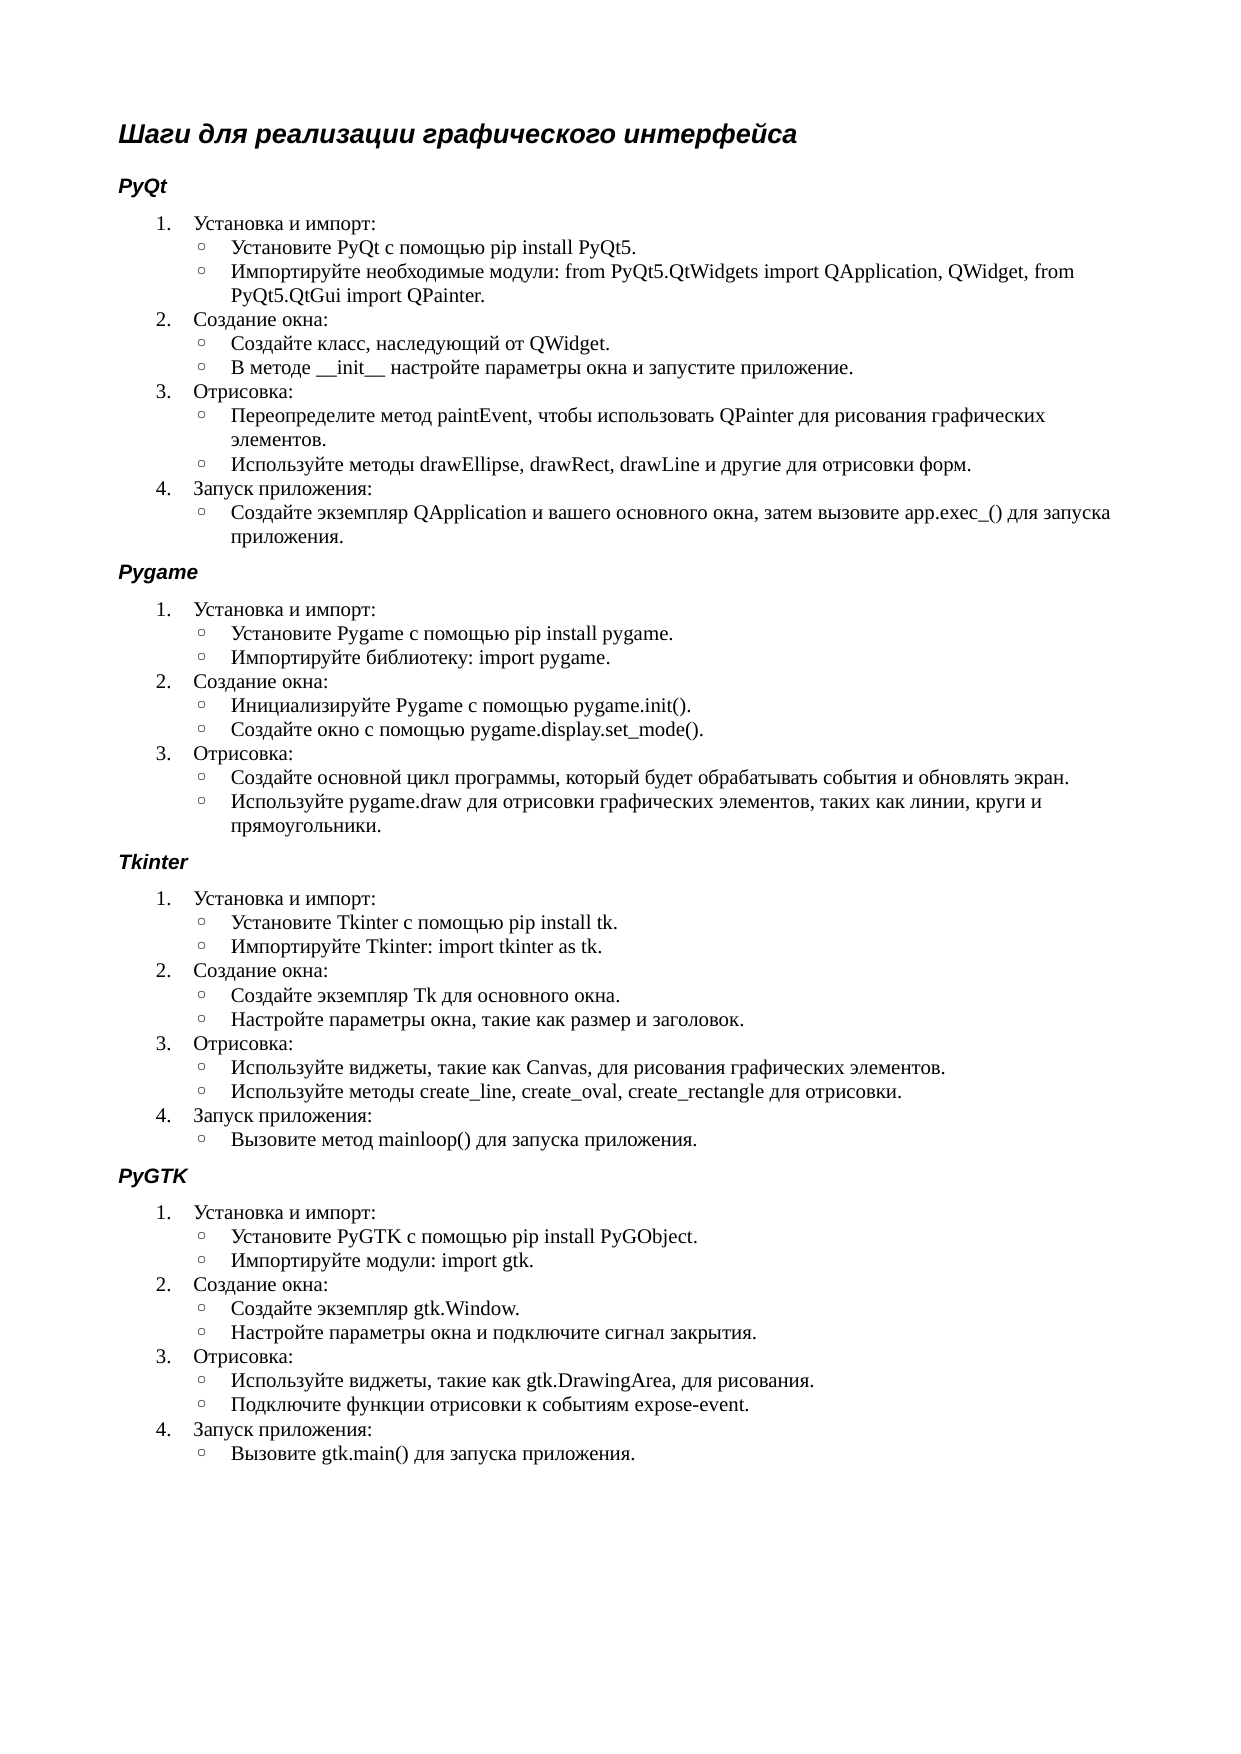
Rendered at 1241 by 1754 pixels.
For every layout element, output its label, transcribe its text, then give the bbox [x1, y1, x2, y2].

list Установите PyGTK с помощью pip install PyGObject. [193, 1224, 1122, 1248]
list Настройте параметры окна и подключите сигнал закрытия. [193, 1320, 1122, 1344]
list Установите Pygame с помощью pip install pygame. [193, 621, 1122, 645]
list Импортируйте модули: import gtk. [193, 1248, 1122, 1272]
list Создайте основной цикл программы, который будет обрабатывать события и обновлять экран. [193, 765, 1122, 789]
list Используйте pygame.draw для отрисовки графических элементов, таких как линии, круги и прямоугольники. [193, 789, 1122, 837]
subtitle PyQt [118, 174, 1122, 198]
list В методе __init__ настройте параметры окна и запустите приложение. [193, 355, 1122, 379]
subtitle Шаги для реализации графического интерфейса [118, 118, 1122, 149]
list Установка и импорт: [156, 597, 1122, 621]
subtitle PyGTK [118, 1163, 1122, 1187]
list Отрисовка: [156, 379, 1122, 403]
list Создание окна: [156, 1272, 1122, 1296]
list Запуск приложения: [156, 1103, 1122, 1127]
list Создайте экземпляр QApplication и вашего основного окна, затем вызовите app.exec_() для запуска приложения. [193, 499, 1122, 548]
list Используйте виджеты, такие как Canvas, для рисования графических элементов. [193, 1055, 1122, 1079]
list Настройте параметры окна, такие как размер и заголовок. [193, 1007, 1122, 1031]
list Создайте окно с помощью pygame.display.set_mode(). [193, 717, 1122, 741]
list Подключите функции отрисовки к событиям expose-event. [193, 1392, 1122, 1416]
list Отрисовка: [156, 741, 1122, 765]
list Создайте экземпляр gtk.Window. [193, 1296, 1122, 1320]
list Установите Tkinter с помощью pip install tk. [193, 910, 1122, 934]
list Используйте методы create_line, create_oval, create_rectangle для отрисовки. [193, 1079, 1122, 1103]
list Импортируйте Tkinter: import tkinter as tk. [193, 934, 1122, 958]
list Отрисовка: [156, 1031, 1122, 1055]
list Импортируйте необходимые модули: from PyQt5.QtWidgets import QApplication, QWidget, from PyQt5.QtGui import QPainter. [193, 259, 1122, 307]
list Используйте методы drawEllipse, drawRect, drawLine и другие для отрисовки форм. [193, 451, 1122, 476]
list Импортируйте библиотеку: import pygame. [193, 645, 1122, 669]
list Запуск приложения: [156, 1416, 1122, 1441]
list Отрисовка: [156, 1344, 1122, 1368]
list Установка и импорт: [156, 1200, 1122, 1224]
list Переопределите метод paintEvent, чтобы использовать QPainter для рисования графических элементов. [193, 403, 1122, 451]
list Создание окна: [156, 307, 1122, 331]
subtitle Pygame [118, 560, 1122, 584]
subtitle Tkinter [118, 850, 1122, 874]
list Установка и импорт: [156, 211, 1122, 235]
list Установите PyQt с помощью pip install PyQt5. [193, 235, 1122, 259]
list Создайте класс, наследующий от QWidget. [193, 331, 1122, 355]
list Создание окна: [156, 958, 1122, 982]
list Вызовите gtk.main() для запуска приложения. [193, 1441, 1122, 1464]
list Вызовите метод mainloop() для запуска приложения. [193, 1127, 1122, 1151]
list Установка и импорт: [156, 886, 1122, 910]
list Инициализируйте Pygame с помощью pygame.init(). [193, 693, 1122, 717]
list Создайте экземпляр Tk для основного окна. [193, 982, 1122, 1007]
list Используйте виджеты, такие как gtk.DrawingArea, для рисования. [193, 1368, 1122, 1392]
list Запуск приложения: [156, 476, 1122, 499]
list Создание окна: [156, 669, 1122, 693]
